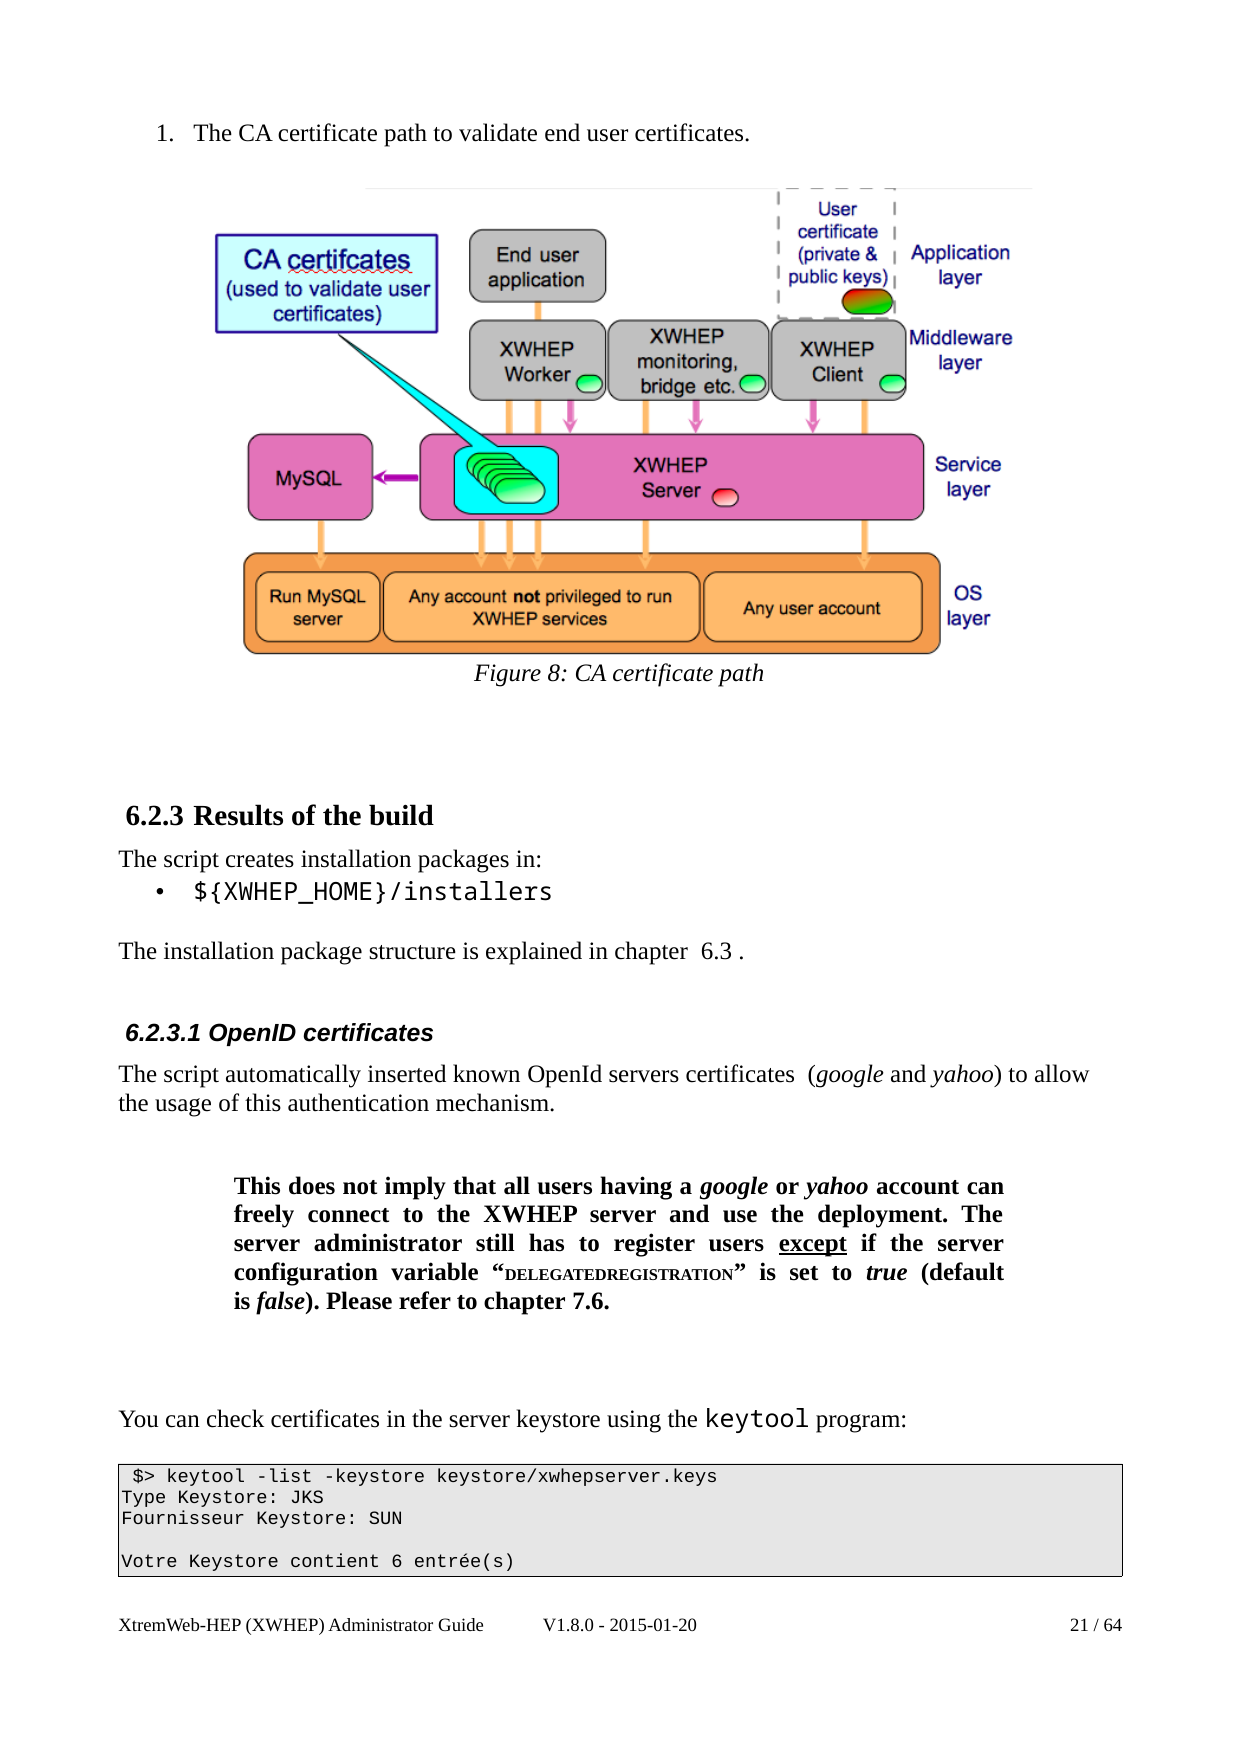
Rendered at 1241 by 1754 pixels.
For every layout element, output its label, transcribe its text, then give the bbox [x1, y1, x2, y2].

text Votre Keystore contient 6 entrée(s) [119, 1548, 1122, 1576]
text You can check certificates in the server keystore using the keytool program: [118, 1401, 1122, 1435]
text The installation package structure is explained in chapter 6.3. [118, 936, 1122, 965]
list The CA certificate path to validate end user certificates. [156, 118, 1122, 147]
list ${XWHEP_HOME}/installers [156, 873, 1122, 907]
text Figure 8: CA certificate path [208, 659, 1032, 687]
text The script automatically inserted known OpenId servers certificates (google and yahoo) to allow the usage of this authentication mechanism. [118, 1059, 1122, 1117]
text The script creates installation packages in: [118, 844, 1122, 873]
picture [208, 188, 1033, 659]
text This does not imply that all users having a google or yahoo account can freely connect to the XWHEP server and use the deployment. The server administrator still has to register users except if the server configuration variable “delegatedregistration” is set to true (default is false). Please refer to chapter 7.6. [233, 1171, 1004, 1314]
subtitle Results of the build [118, 798, 1122, 832]
text Fournisseur Keystore: SUN [119, 1506, 1122, 1527]
text Type Keystore: JKS [119, 1485, 1122, 1506]
subtitle OpenID certificates [118, 1018, 1122, 1047]
text $> keytool -list -keystore keystore/xwhepserver.keys [119, 1465, 1122, 1485]
